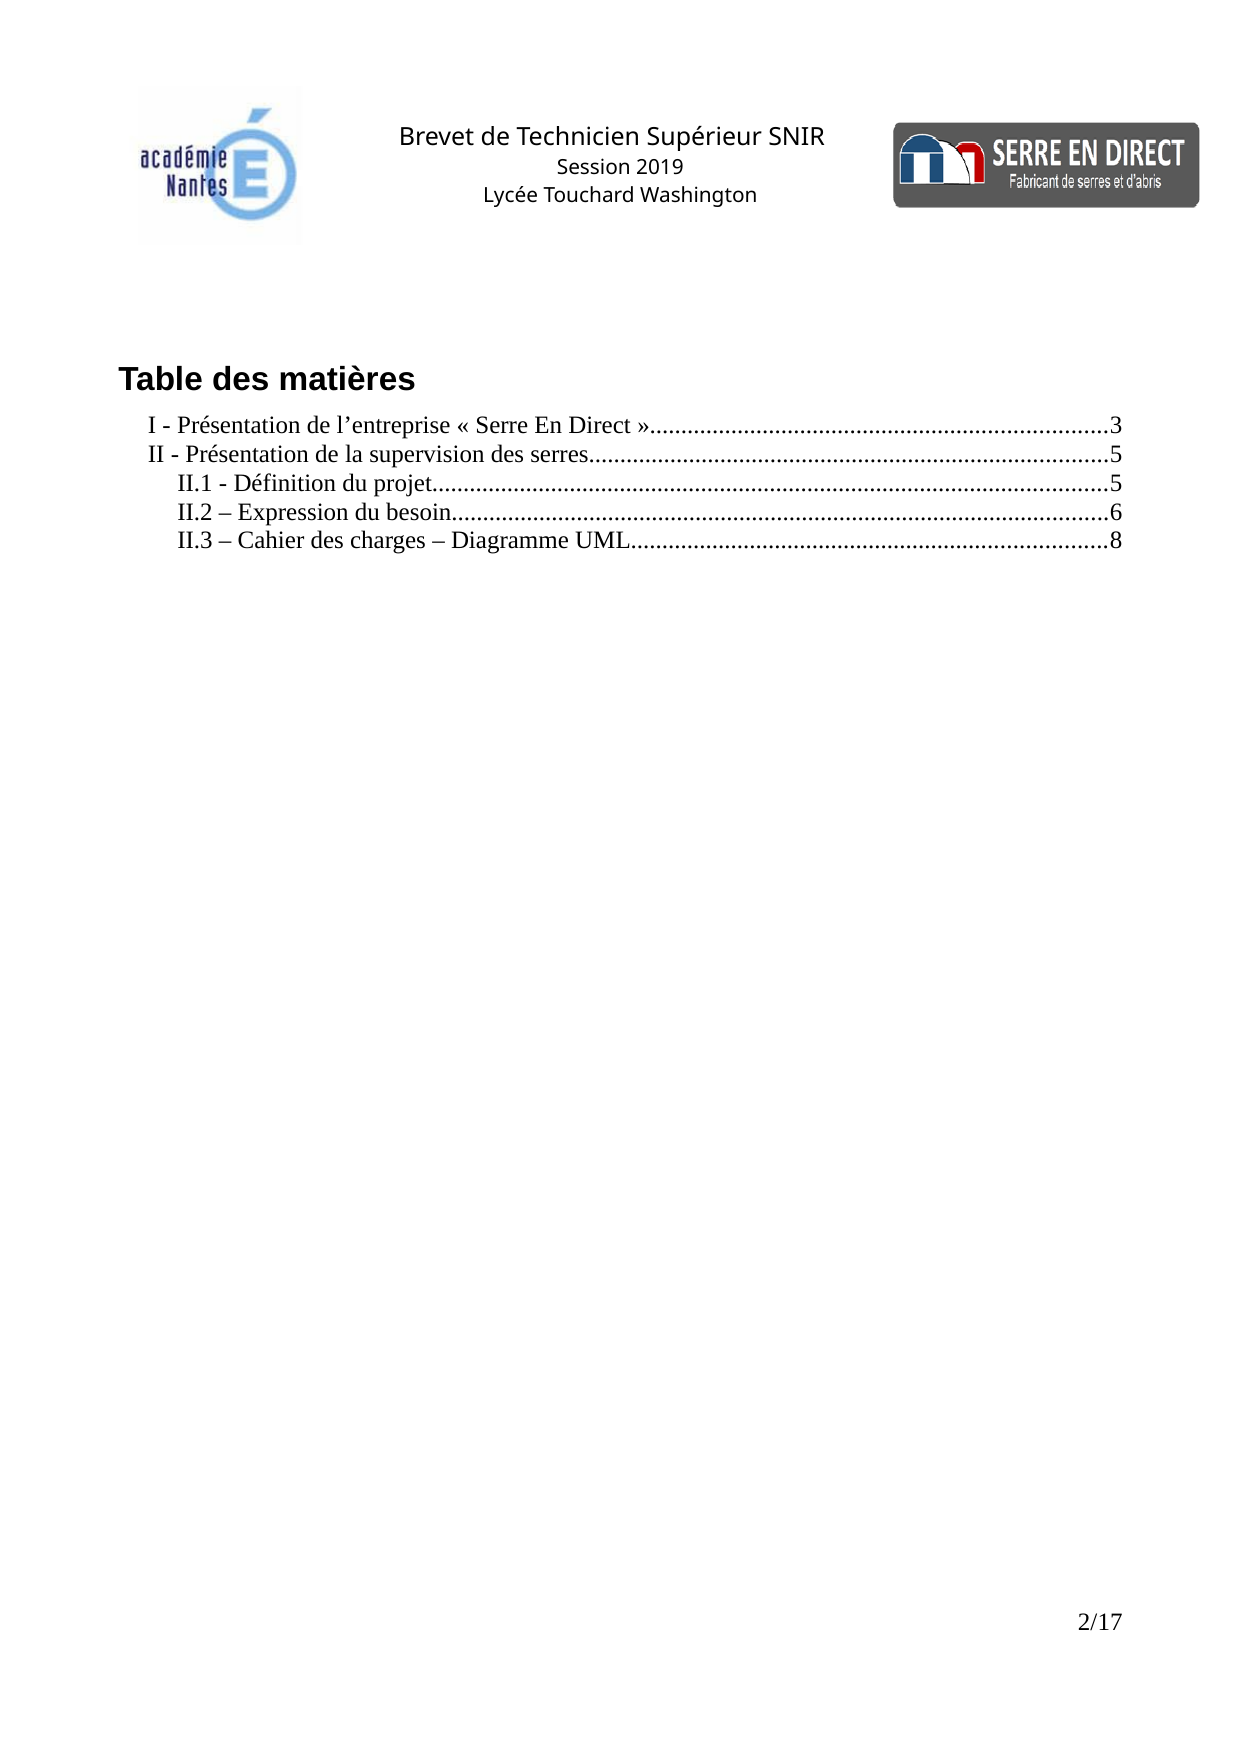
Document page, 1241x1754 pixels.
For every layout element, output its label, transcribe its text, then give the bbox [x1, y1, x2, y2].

subtitle Table des matières [118, 359, 1122, 398]
picture [113, 86, 322, 248]
text II.2 – Expression du besoin 6 [177, 497, 1122, 525]
text II.3 – Cahier des charges – Diagramme UML 8 [177, 525, 1122, 554]
picture [888, 120, 1203, 212]
text II - Présentation de la supervision des serres 5 [148, 439, 1122, 468]
text II.1 - Définition du projet 5 [177, 468, 1122, 497]
text I - Présentation de l’entreprise « Serre En Direct » 3 [148, 410, 1122, 439]
